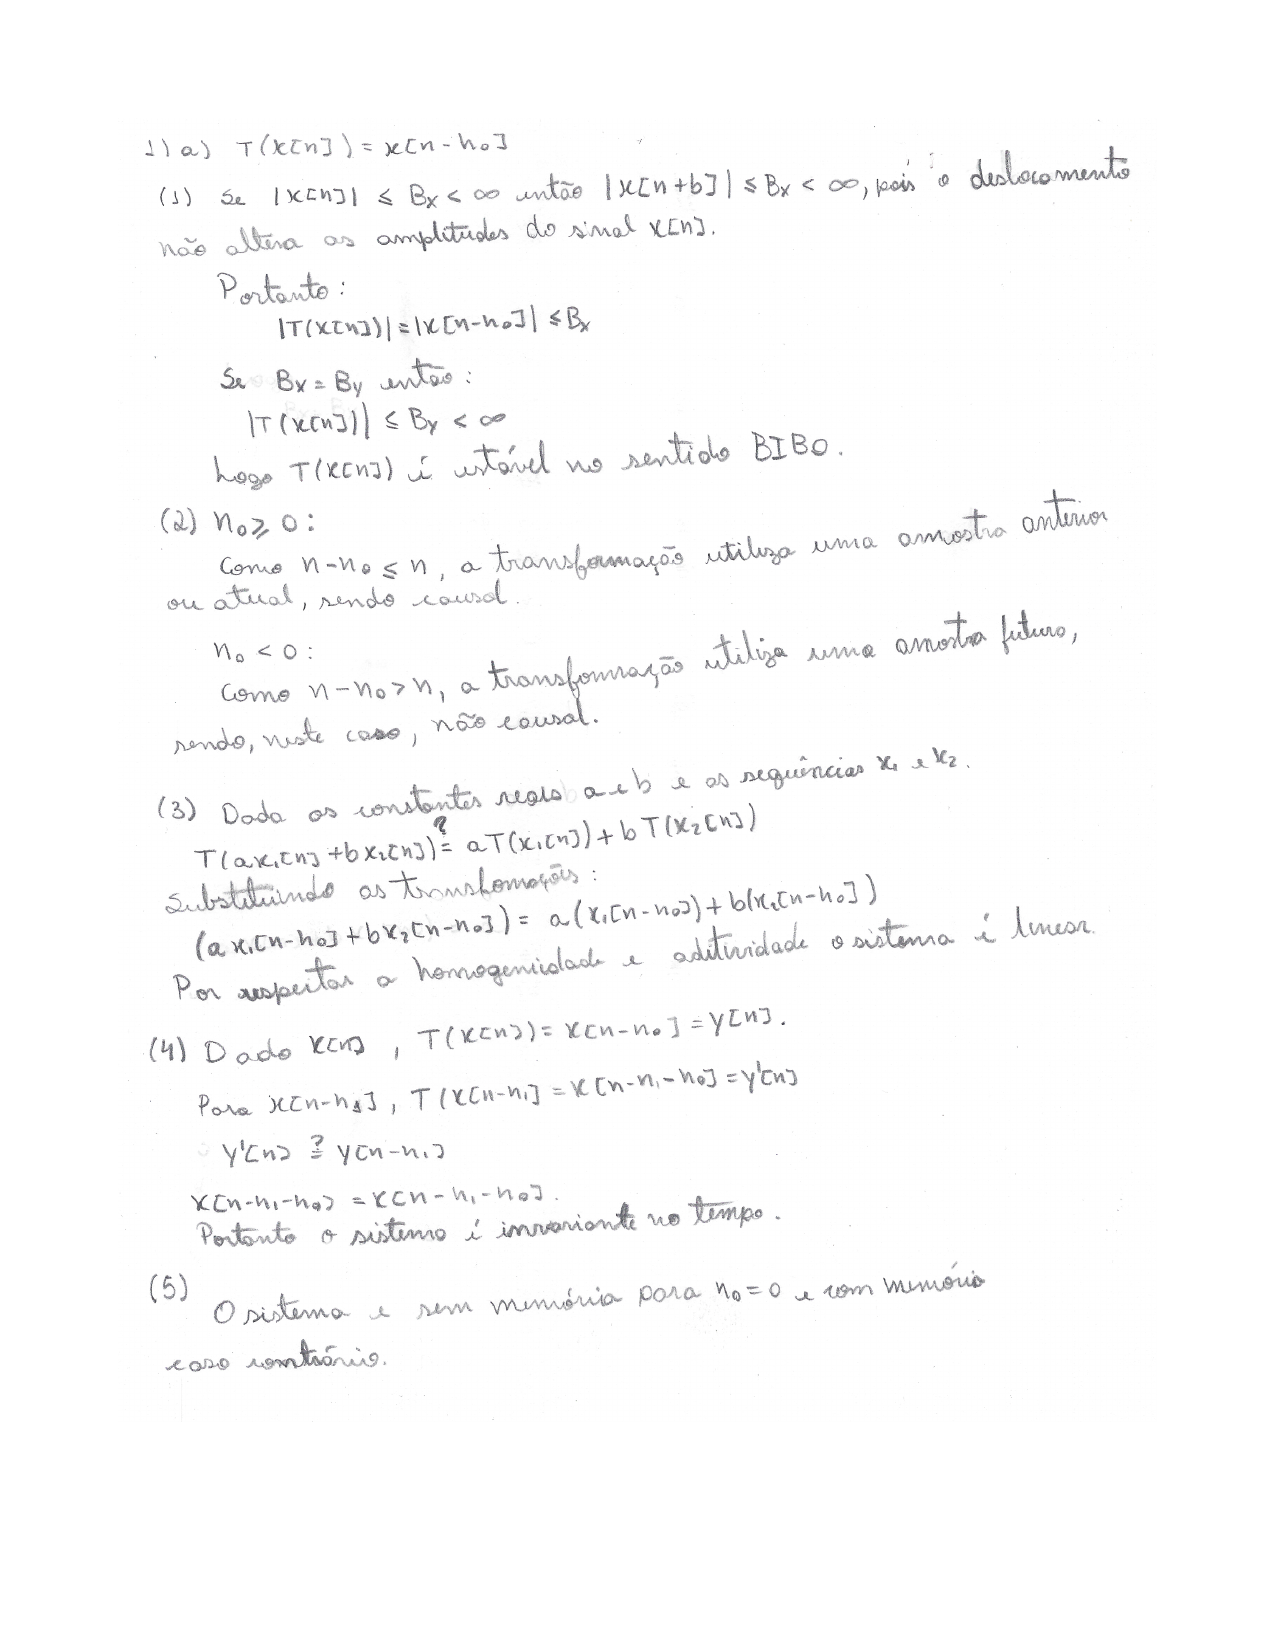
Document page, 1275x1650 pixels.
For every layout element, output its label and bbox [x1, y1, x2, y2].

picture [118, 118, 1157, 1422]
